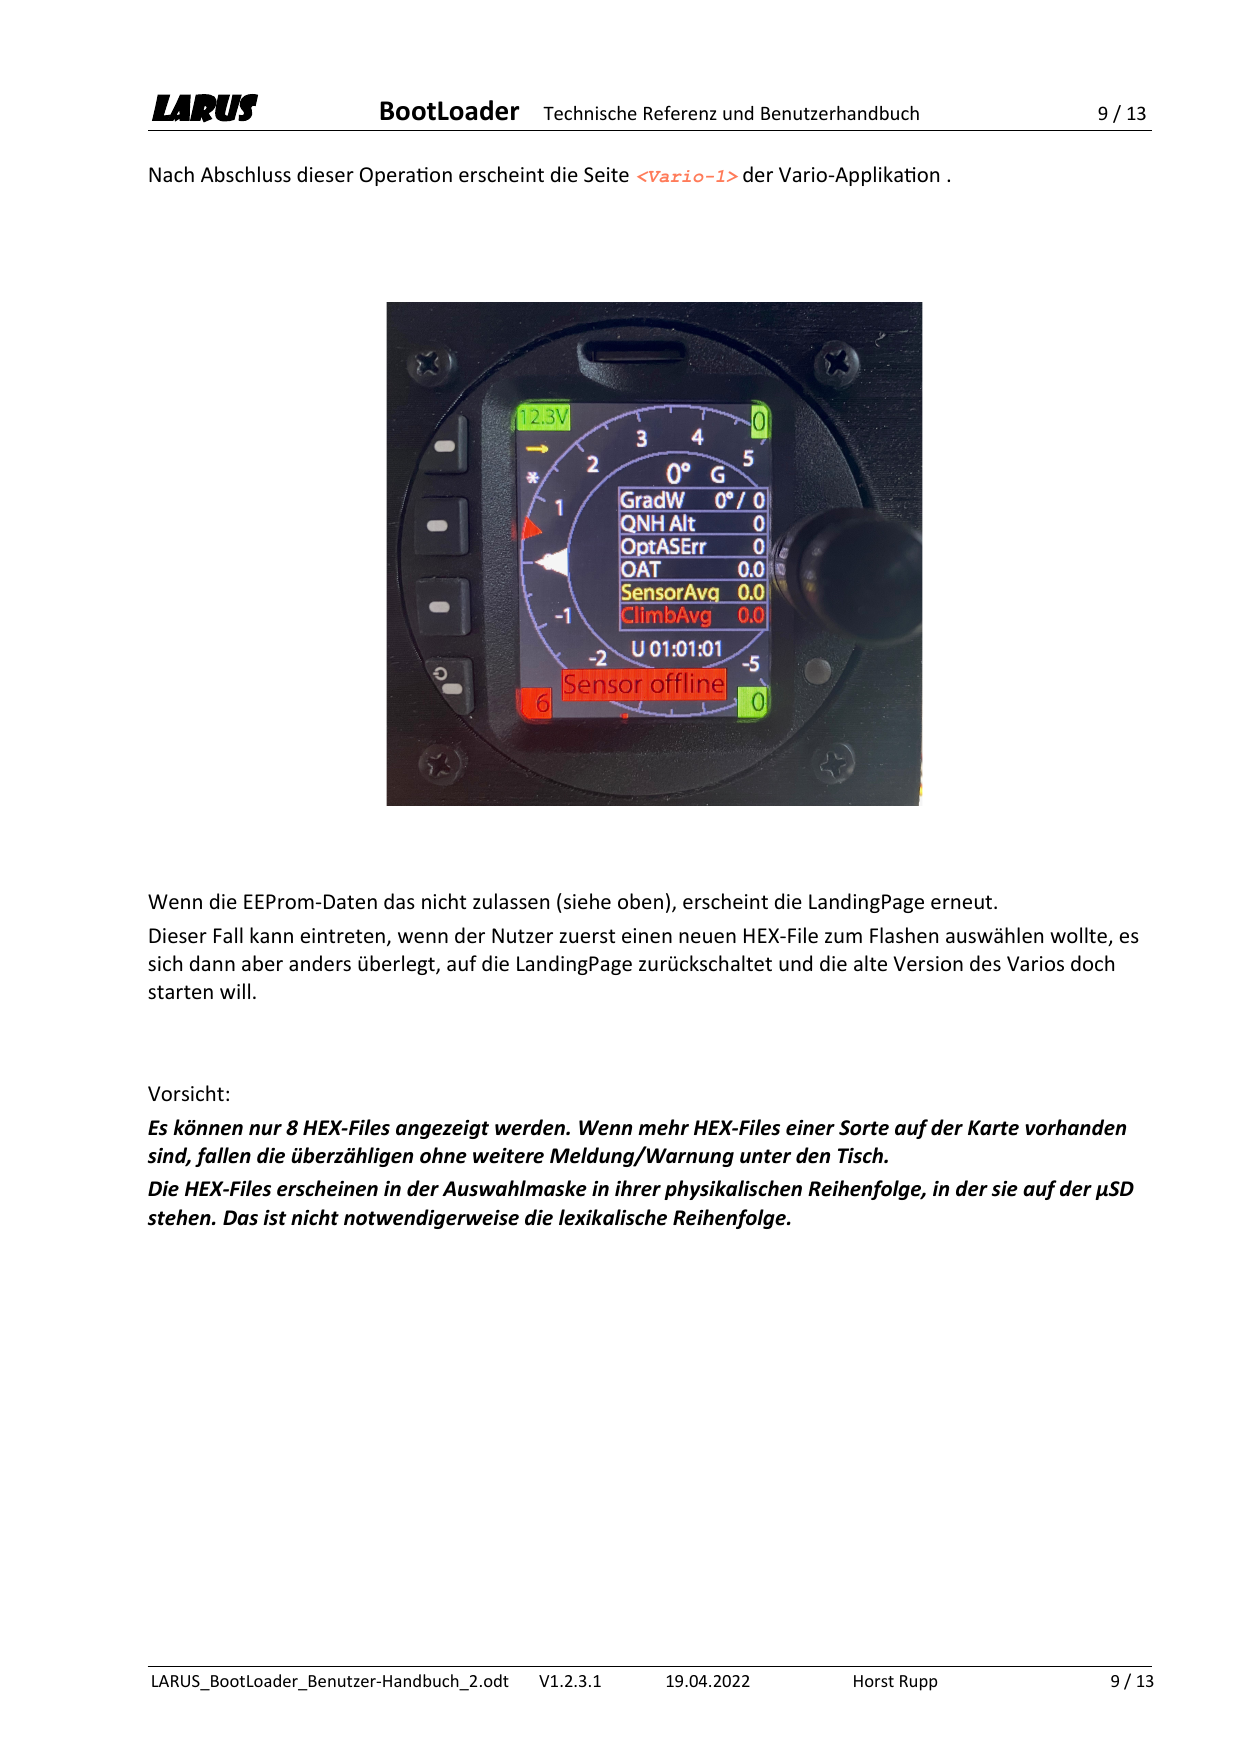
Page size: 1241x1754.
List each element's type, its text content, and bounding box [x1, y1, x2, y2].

text Es können nur 8 HEX-Files angezeigt werden. Wenn mehr HEX-Files einer Sorte auf der Karte vorhanden sind, fallen die überzähligen ohne weitere Meldung/Warnung unter den Tisch. [148, 1113, 1152, 1169]
text Vorsicht: [148, 1079, 1152, 1107]
text Dieser Fall kann eintreten, wenn der Nutzer zuerst einen neuen HEX-File zum Flashen auswählen wollte, es sich dann aber anders überlegt, auf die LandingPage zurückschaltet und die alte Version des Varios doch starten will. [148, 921, 1152, 1005]
picture [386, 302, 923, 806]
text Die HEX-Files erscheinen in der Auswahlmaske in ihrer physikalischen Reihenfolge, in der sie auf der µSD stehen. Das ist nicht notwendigerweise die lexikalische Reihenfolge. [148, 1174, 1152, 1315]
text Wenn die EEProm-Daten das nicht zulassen (siehe oben), erscheint die LandingPage erneut. [148, 887, 1152, 915]
text Nach Abschluss dieser Operation erscheint die Seite <Vario-1> der Vario-Applikation . [148, 160, 1152, 188]
